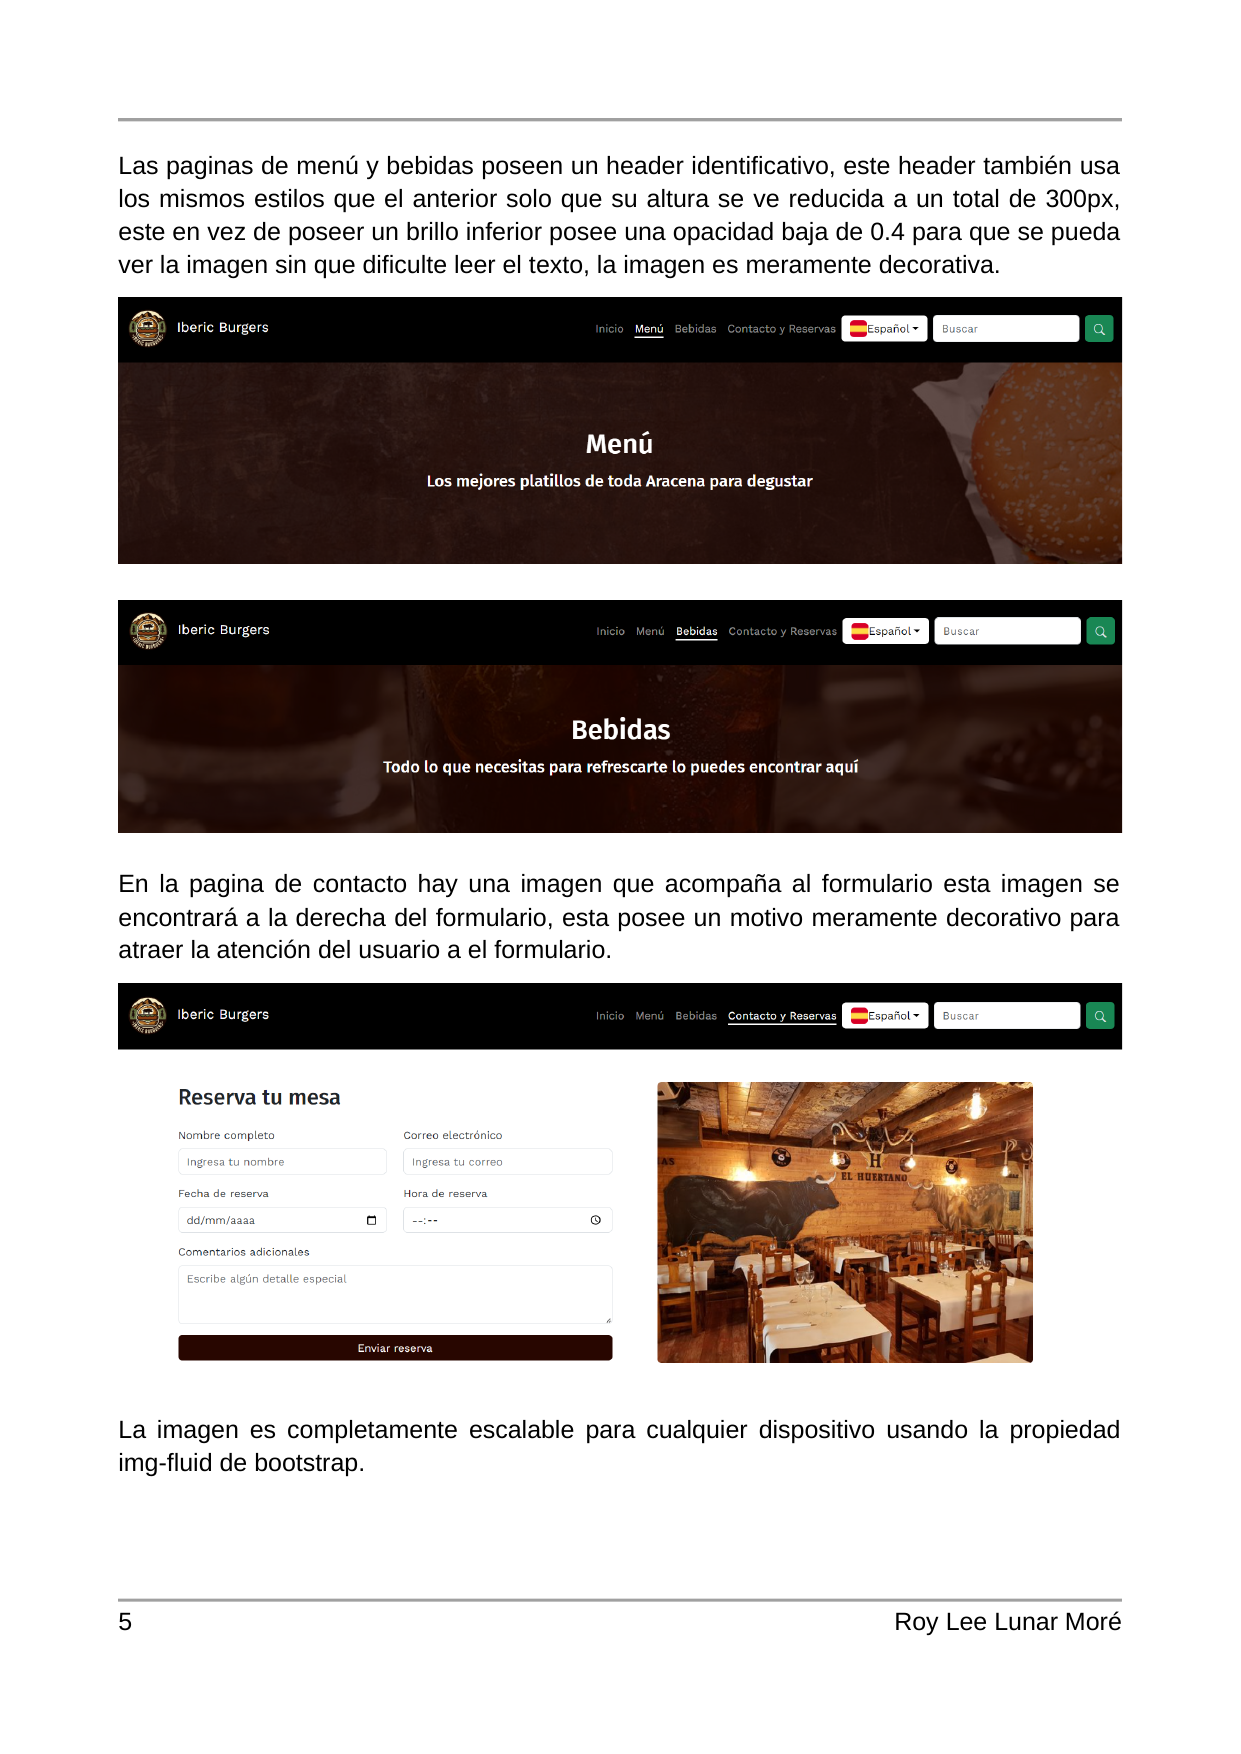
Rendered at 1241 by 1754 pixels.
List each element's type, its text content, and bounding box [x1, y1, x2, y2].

picture [118, 983, 1123, 1411]
text En la pagina de contacto hay una imagen que acompaña al formulario esta imagen se encontrará a la derecha del formulario, esta posee un motivo meramente decorativo para atraer la atención del usuario a el formulario. [118, 869, 1122, 964]
text Las paginas de menú y bebidas poseen un header identificativo, este header también usa los mismos estilos que el anterior solo que su altura se ve reducida a un total de 300px, este en vez de poseer un brillo inferior posee una opacidad baja de 0.4 para que se pueda ver la imagen sin que dificulte leer el texto, la imagen es meramente decorativa. [118, 151, 1122, 279]
picture [118, 297, 1123, 564]
text La imagen es completamente escalable para cualquier dispositivo usando la propiedad img-fluid de bootstrap. [118, 1411, 1122, 1477]
picture [118, 600, 1123, 833]
